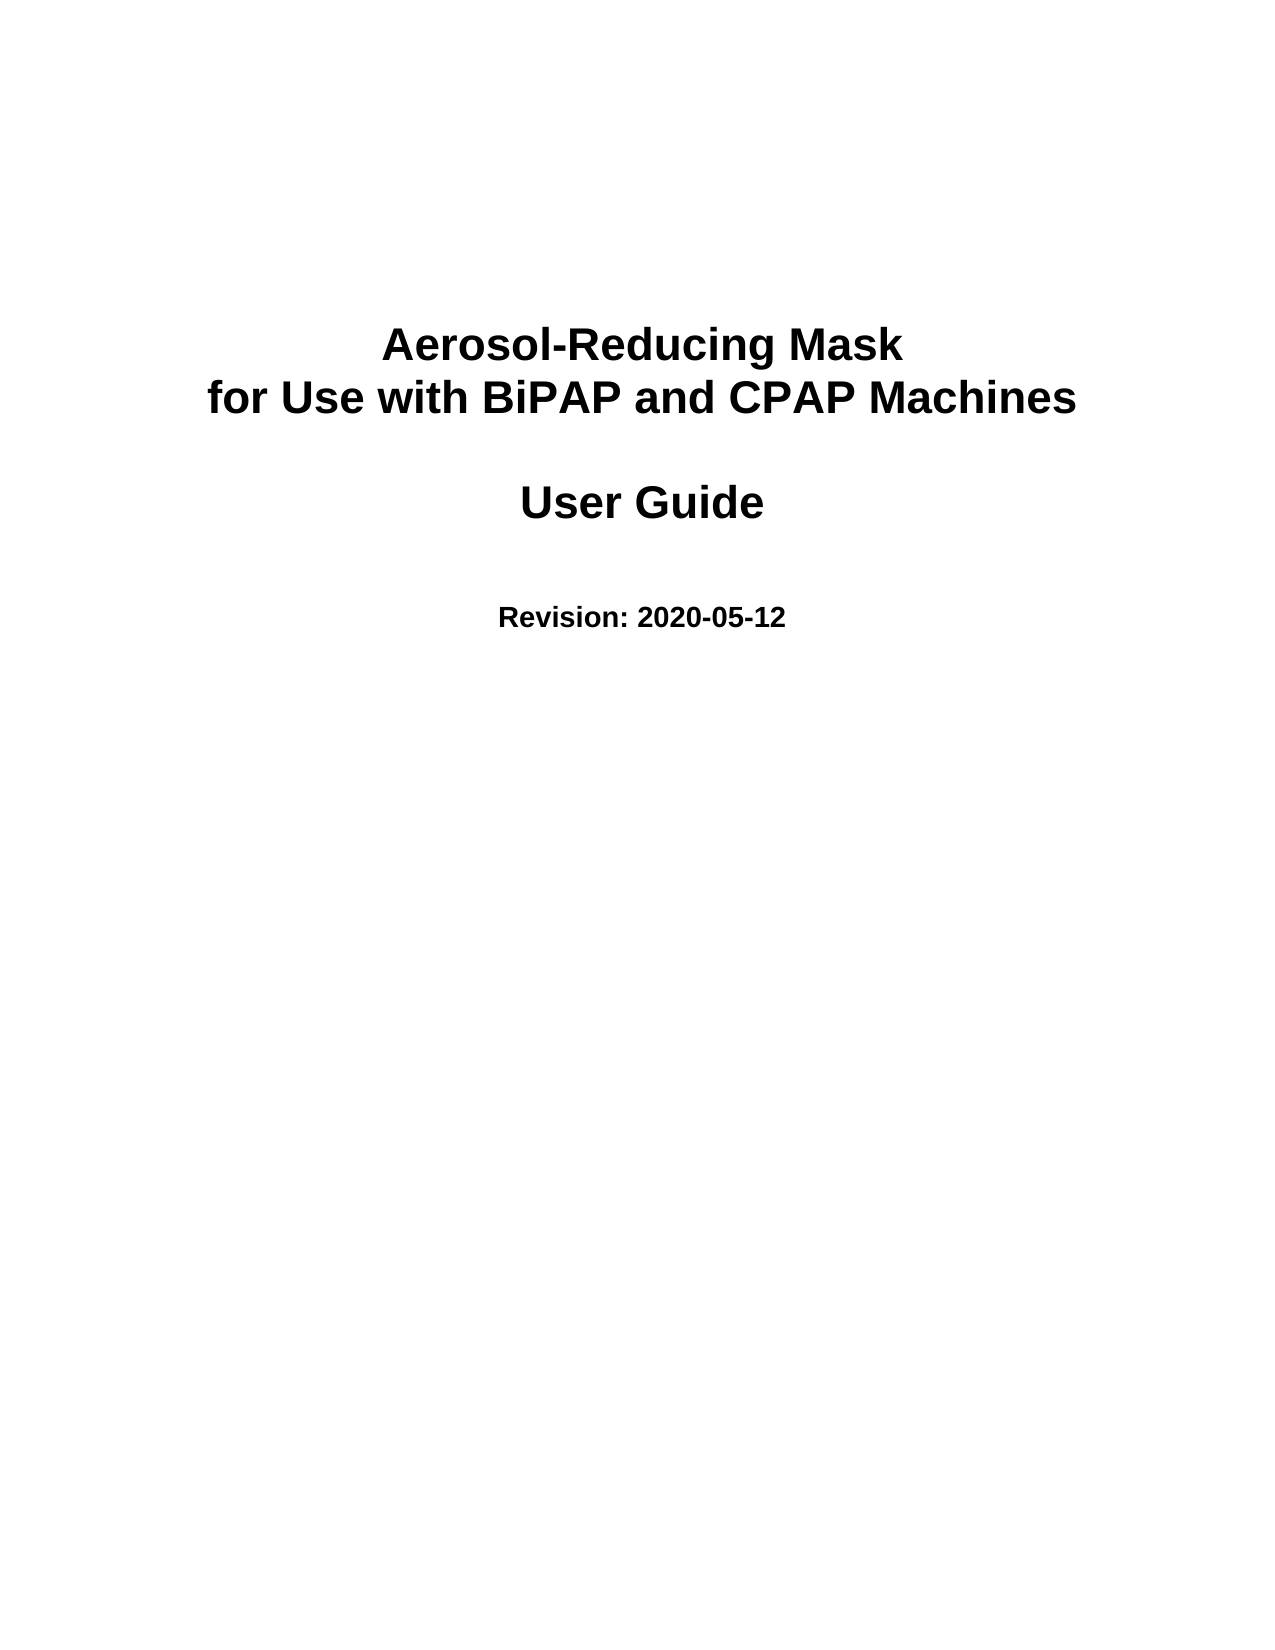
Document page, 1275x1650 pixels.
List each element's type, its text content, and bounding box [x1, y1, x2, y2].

text Revision: 2020-05-12 [122, 600, 1162, 634]
text User Guide [122, 476, 1162, 528]
text Aerosol-Reducing Mask [122, 318, 1162, 370]
text for Use with BiPAP and CPAP Machines [122, 370, 1162, 423]
